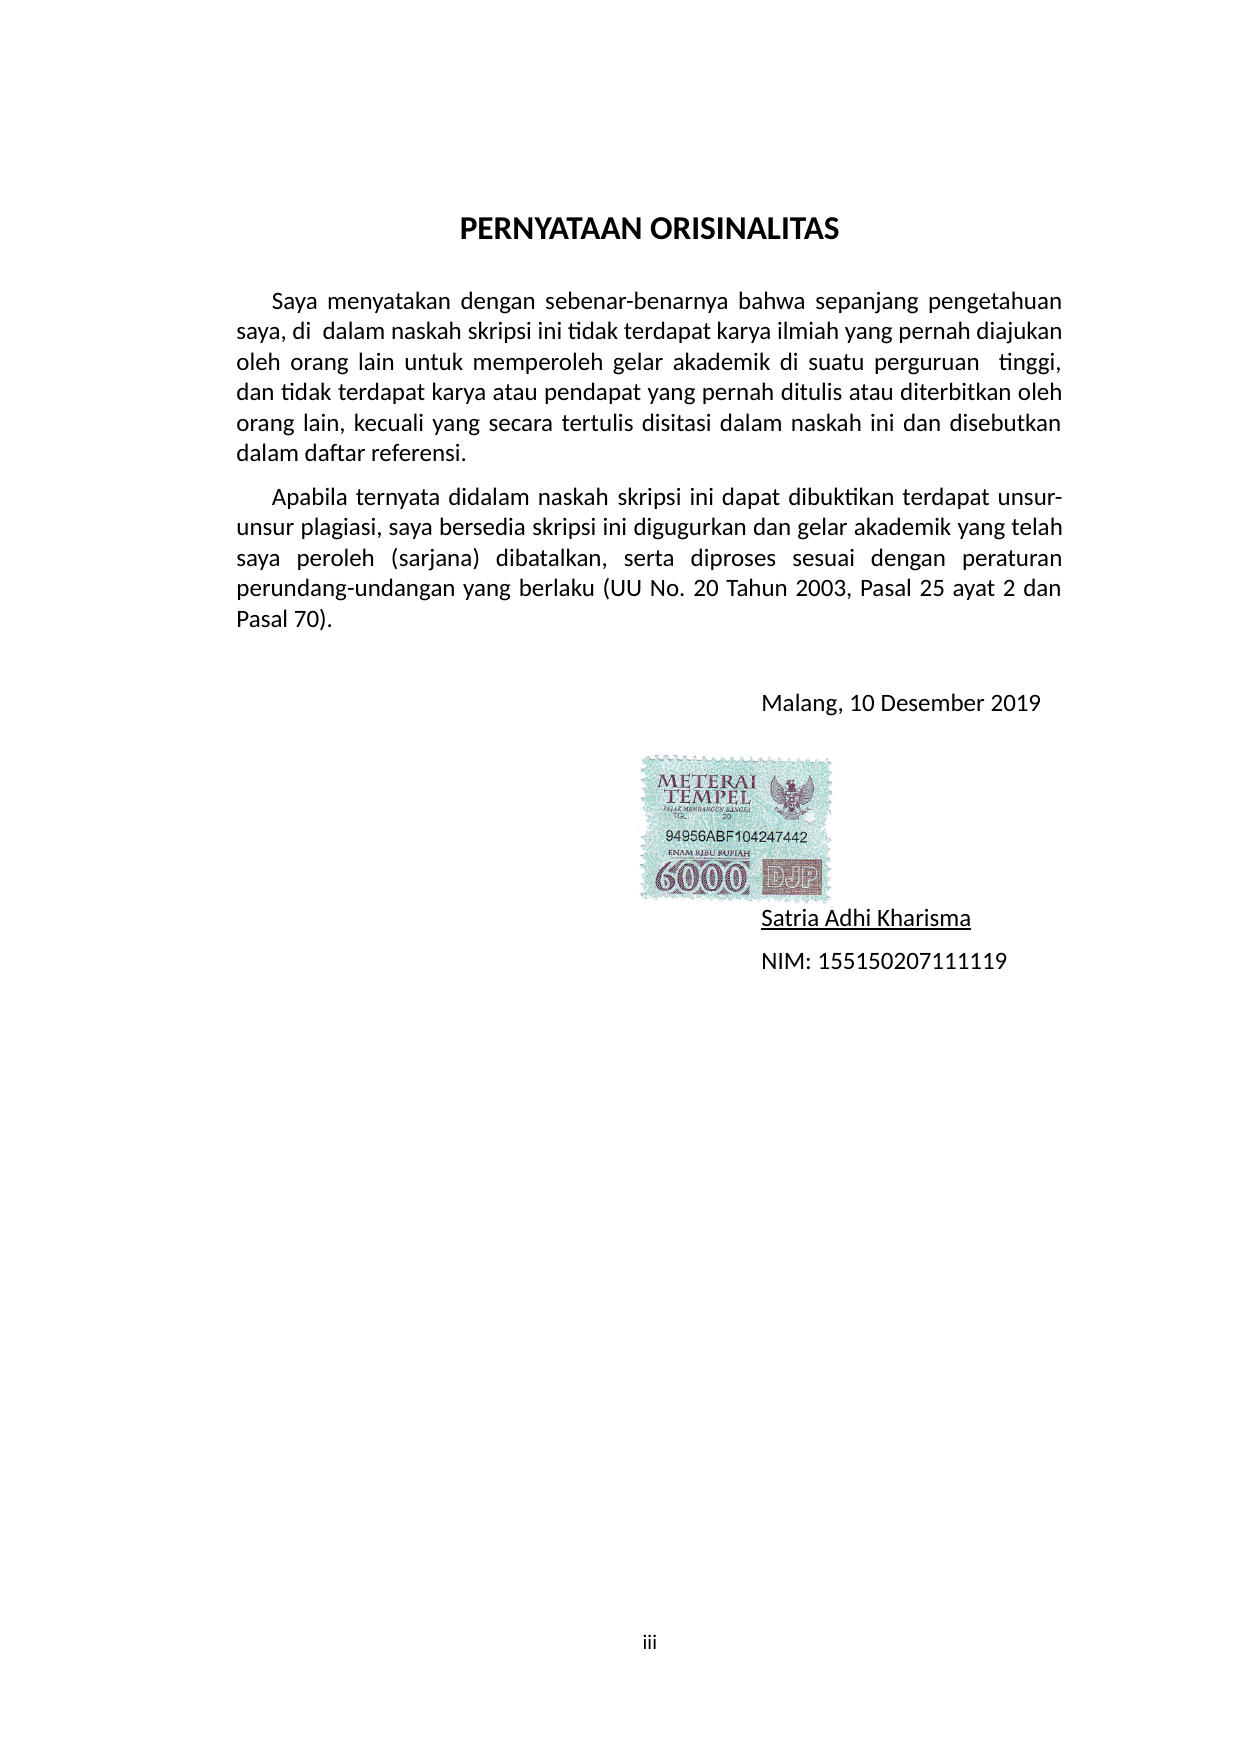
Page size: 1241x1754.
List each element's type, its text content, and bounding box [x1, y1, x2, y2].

text ­ [834, 859, 1063, 889]
text ­ [236, 859, 638, 889]
text Malang, 10 Desember 2019 [686, 687, 1063, 717]
text Saya menyatakan dengan sebenar-benarnya bahwa sepanjang pengetahuan saya, di dalam naskah skripsi ini tidak terdapat karya ilmiah yang pernah diajukan oleh orang lain untuk memperoleh gelar akademik di suatu perguruan tinggi, dan tidak terdapat karya atau pendapat yang pernah ditulis atau diterbitkan oleh orang lain, kecuali yang secara tertulis disitasi dalam naskah ini dan disebutkan dalam daftar referensi. [236, 285, 1063, 468]
text NIM: 155150207111119 [686, 945, 1063, 976]
subtitle PERNYATAAN ORISINALITAS [236, 207, 1063, 247]
text Satria Adhi Kharisma [686, 902, 1063, 933]
picture [638, 753, 834, 906]
text Apabila ternyata didalam naskah skripsi ini dapat dibuktikan terdapat unsur-unsur plagiasi, saya bersedia skripsi ini digugurkan dan gelar akademik yang telah saya peroleh (sarjana) dibatalkan, serta diproses sesuai dengan peraturan perundang-undangan yang berlaku (UU No. 20 Tahun 2003, Pasal 25 ayat 2 dan Pasal 70). [236, 481, 1063, 633]
